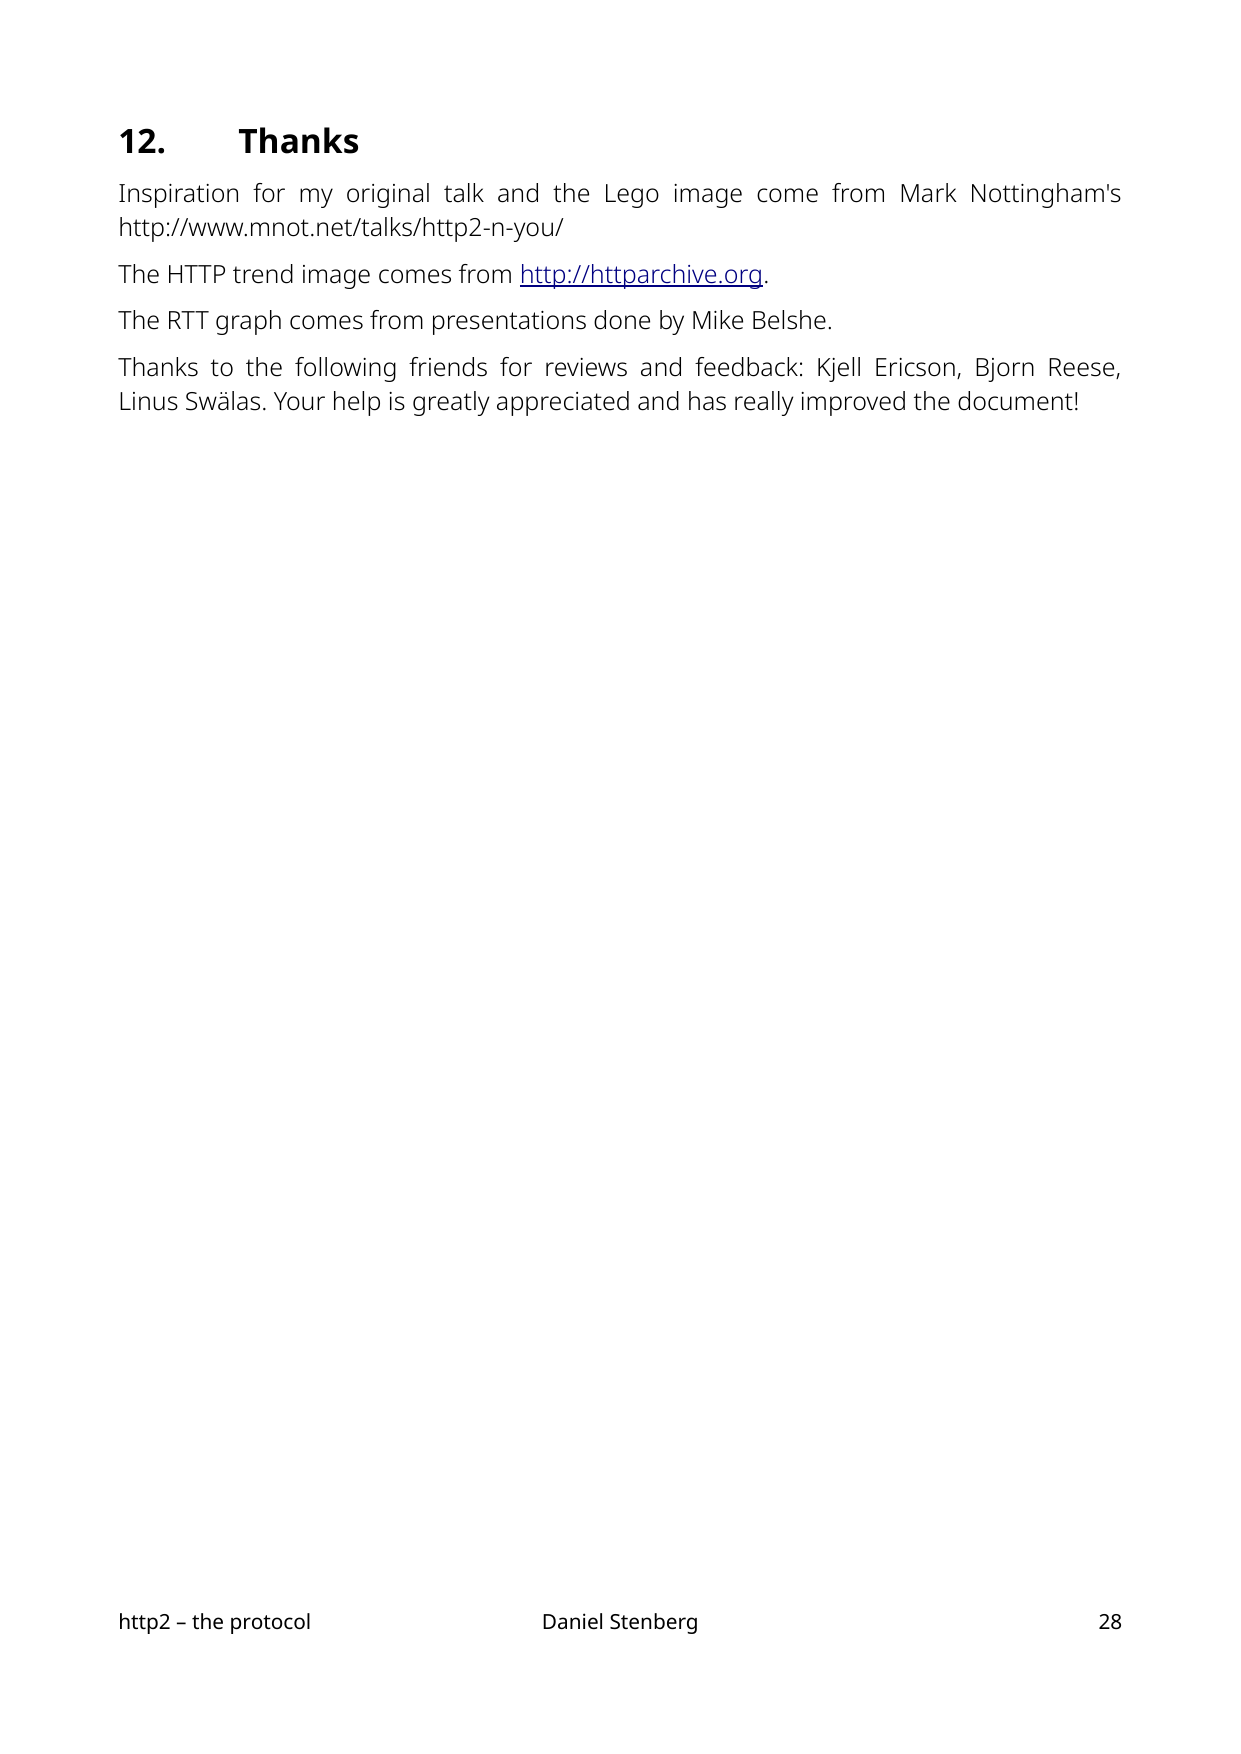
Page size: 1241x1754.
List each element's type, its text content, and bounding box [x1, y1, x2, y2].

text The HTTP trend image comes from http://httparchive.org. [118, 256, 1122, 291]
subtitle Thanks [118, 118, 1122, 164]
text The RTT graph comes from presentations done by Mike Belshe. [118, 303, 1122, 337]
text Inspiration for my original talk and the Lego image come from Mark Nottingham's http://www.mnot.net/talks/http2-n-you/ [118, 176, 1122, 244]
text Thanks to the following friends for reviews and feedback: Kjell Ericson, Bjorn Reese, Linus Swälas. Your help is greatly appreciated and has really improved the document! [118, 349, 1122, 418]
